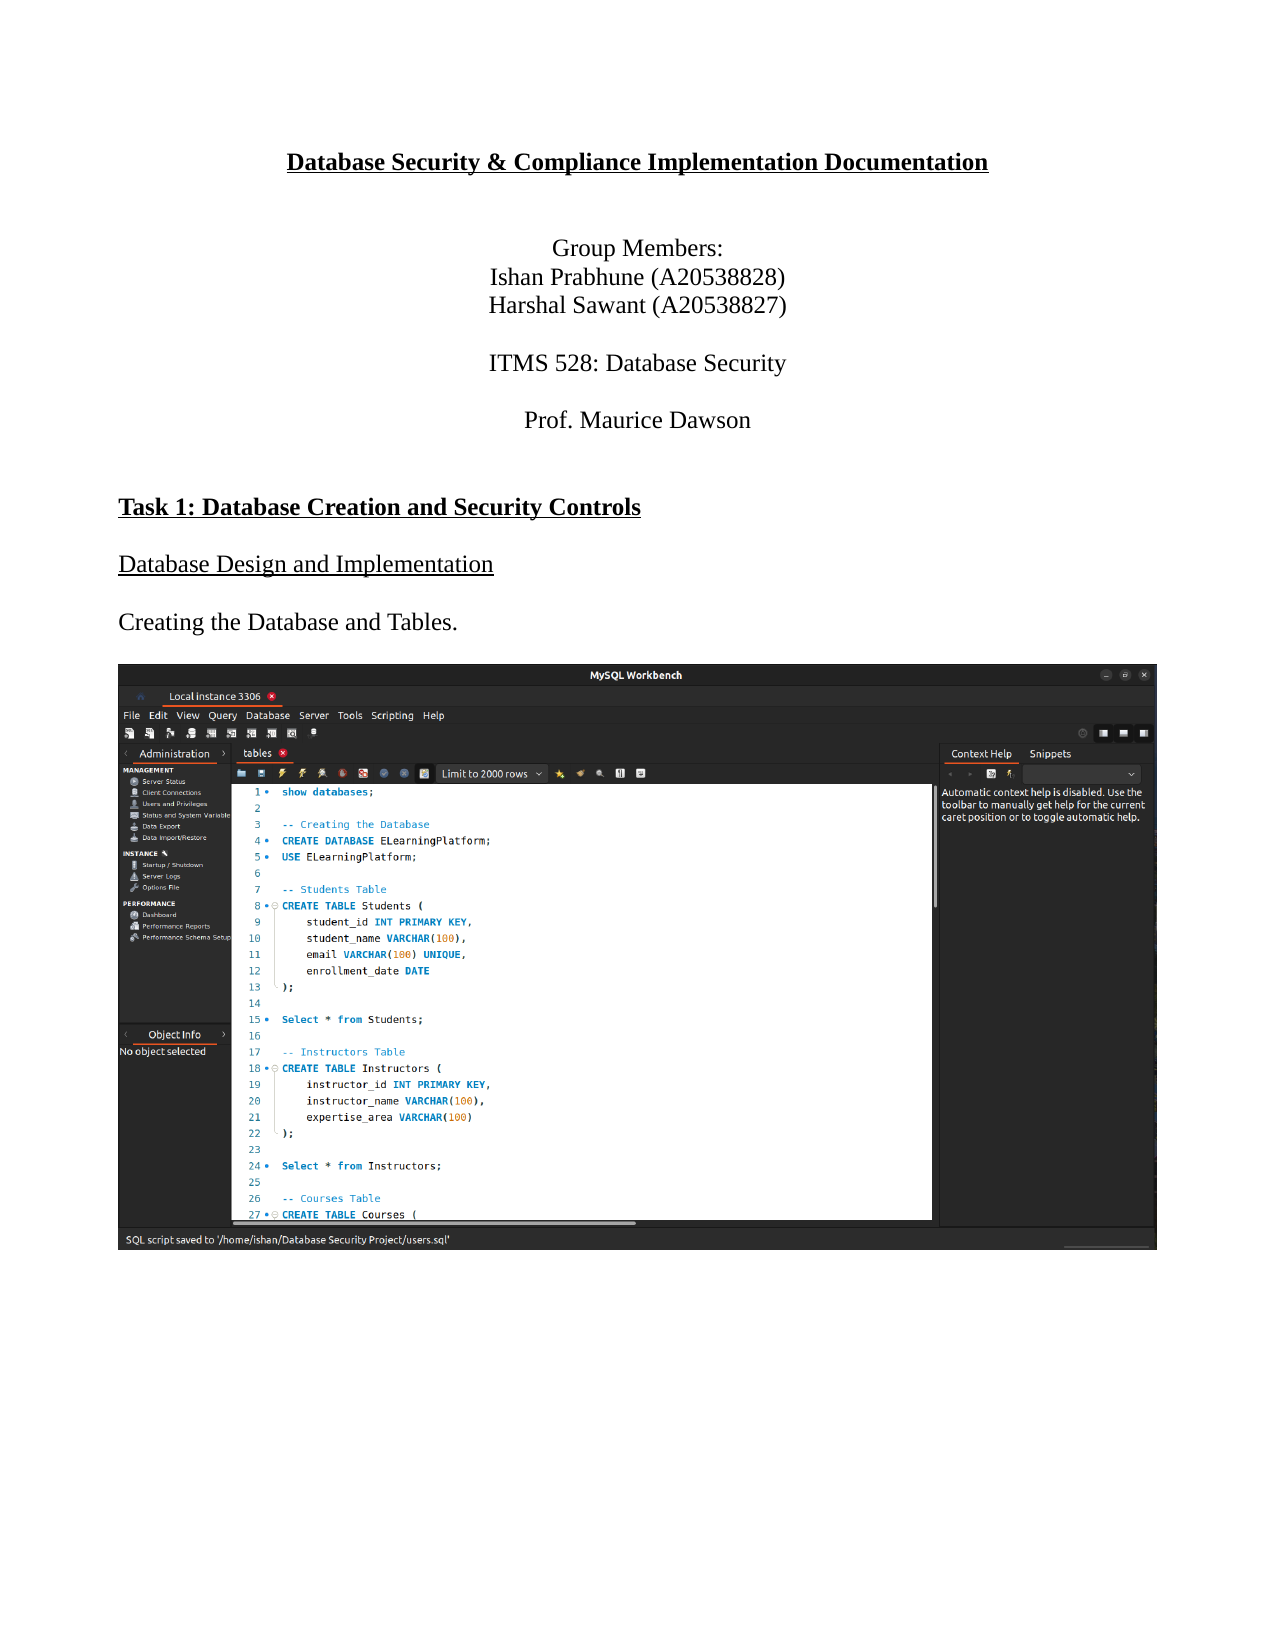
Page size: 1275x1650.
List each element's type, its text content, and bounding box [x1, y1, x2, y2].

text Creating the Database and Tables. [118, 607, 1157, 636]
text ITMS 528: Database Security [118, 348, 1157, 377]
text Ishan Prabhune (A20538828) [118, 262, 1157, 291]
text Group Members: [118, 233, 1157, 262]
text Harshal Sawant (A20538827) [118, 291, 1157, 319]
text Database Security & Compliance Implementation Documentation [118, 147, 1157, 176]
text Prof. Maurice Dawson [118, 406, 1157, 434]
text Database Design and Implementation [118, 549, 1157, 578]
text Task 1: Database Creation and Security Controls [118, 492, 1157, 521]
